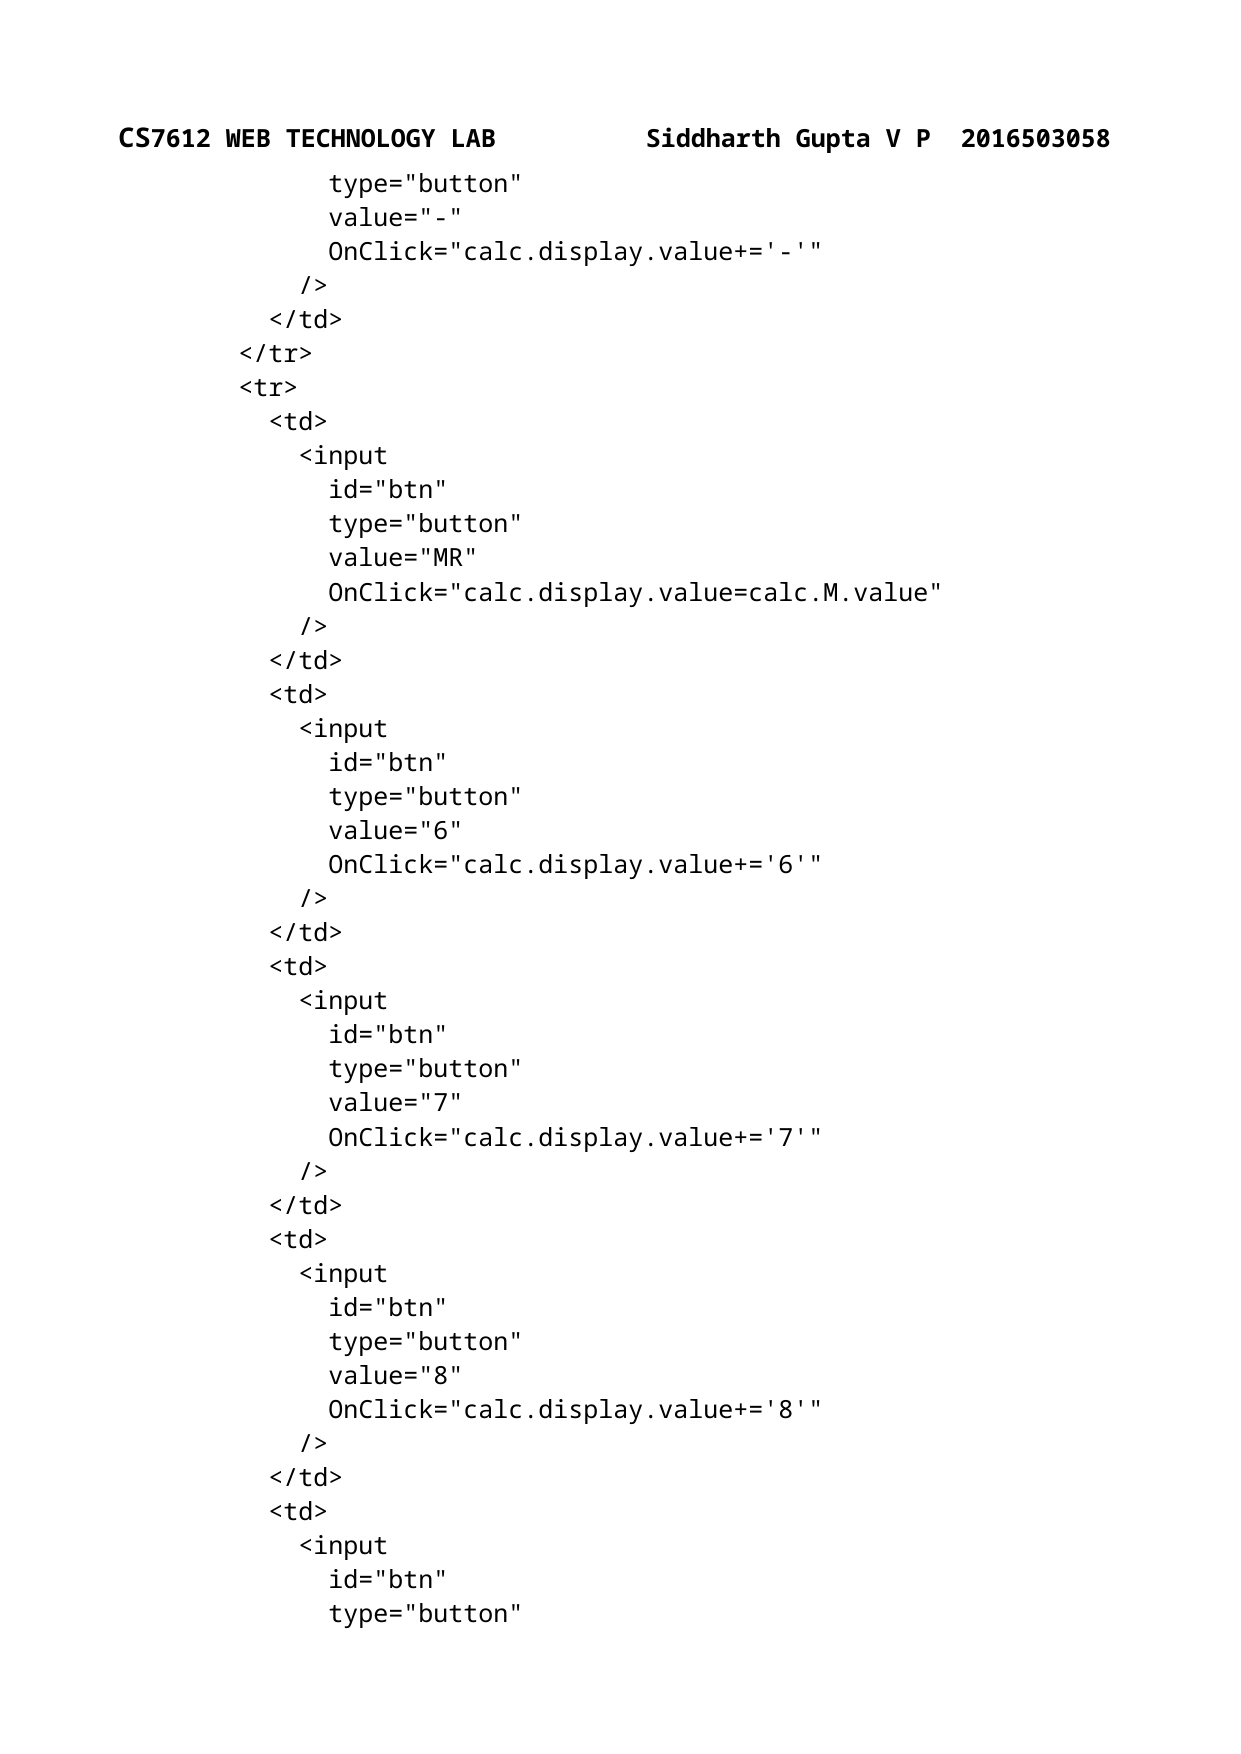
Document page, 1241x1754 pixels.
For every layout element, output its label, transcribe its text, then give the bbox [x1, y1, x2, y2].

text </td> [118, 642, 1122, 676]
text OnClick="calc.display.value+='-'" [118, 233, 1122, 268]
text value="MR" [118, 540, 1122, 574]
text id="btn" [118, 1017, 1122, 1051]
text type="button" [118, 165, 1122, 199]
text value="8" [118, 1358, 1122, 1392]
text <tr> [118, 370, 1122, 404]
text <td> [118, 404, 1122, 438]
text <td> [118, 676, 1122, 710]
text </td> [118, 1187, 1122, 1221]
text OnClick="calc.display.value+='7'" [118, 1119, 1122, 1153]
text /> [118, 1153, 1122, 1187]
text /> [118, 268, 1122, 302]
text /> [118, 1426, 1122, 1460]
text id="btn" [118, 472, 1122, 506]
text <td> [118, 1221, 1122, 1255]
text id="btn" [118, 744, 1122, 778]
text <input [118, 1528, 1122, 1562]
text <input [118, 983, 1122, 1017]
text </td> [118, 1460, 1122, 1494]
text </td> [118, 302, 1122, 336]
text type="button" [118, 506, 1122, 540]
text <td> [118, 949, 1122, 983]
text </tr> [118, 336, 1122, 370]
text </td> [118, 915, 1122, 949]
text type="button" [118, 1051, 1122, 1085]
text OnClick="calc.display.value+='8'" [118, 1392, 1122, 1426]
text type="button" [118, 1596, 1122, 1630]
text /> [118, 881, 1122, 915]
text OnClick="calc.display.value+='6'" [118, 847, 1122, 881]
text value="6" [118, 813, 1122, 847]
text OnClick="calc.display.value=calc.M.value" [118, 574, 1122, 608]
text /> [118, 608, 1122, 642]
text id="btn" [118, 1562, 1122, 1596]
text type="button" [118, 778, 1122, 813]
text <td> [118, 1494, 1122, 1528]
text <input [118, 710, 1122, 744]
text type="button" [118, 1323, 1122, 1358]
text <input [118, 1255, 1122, 1289]
text value="-" [118, 199, 1122, 233]
text <input [118, 438, 1122, 472]
text value="7" [118, 1085, 1122, 1119]
text id="btn" [118, 1289, 1122, 1323]
